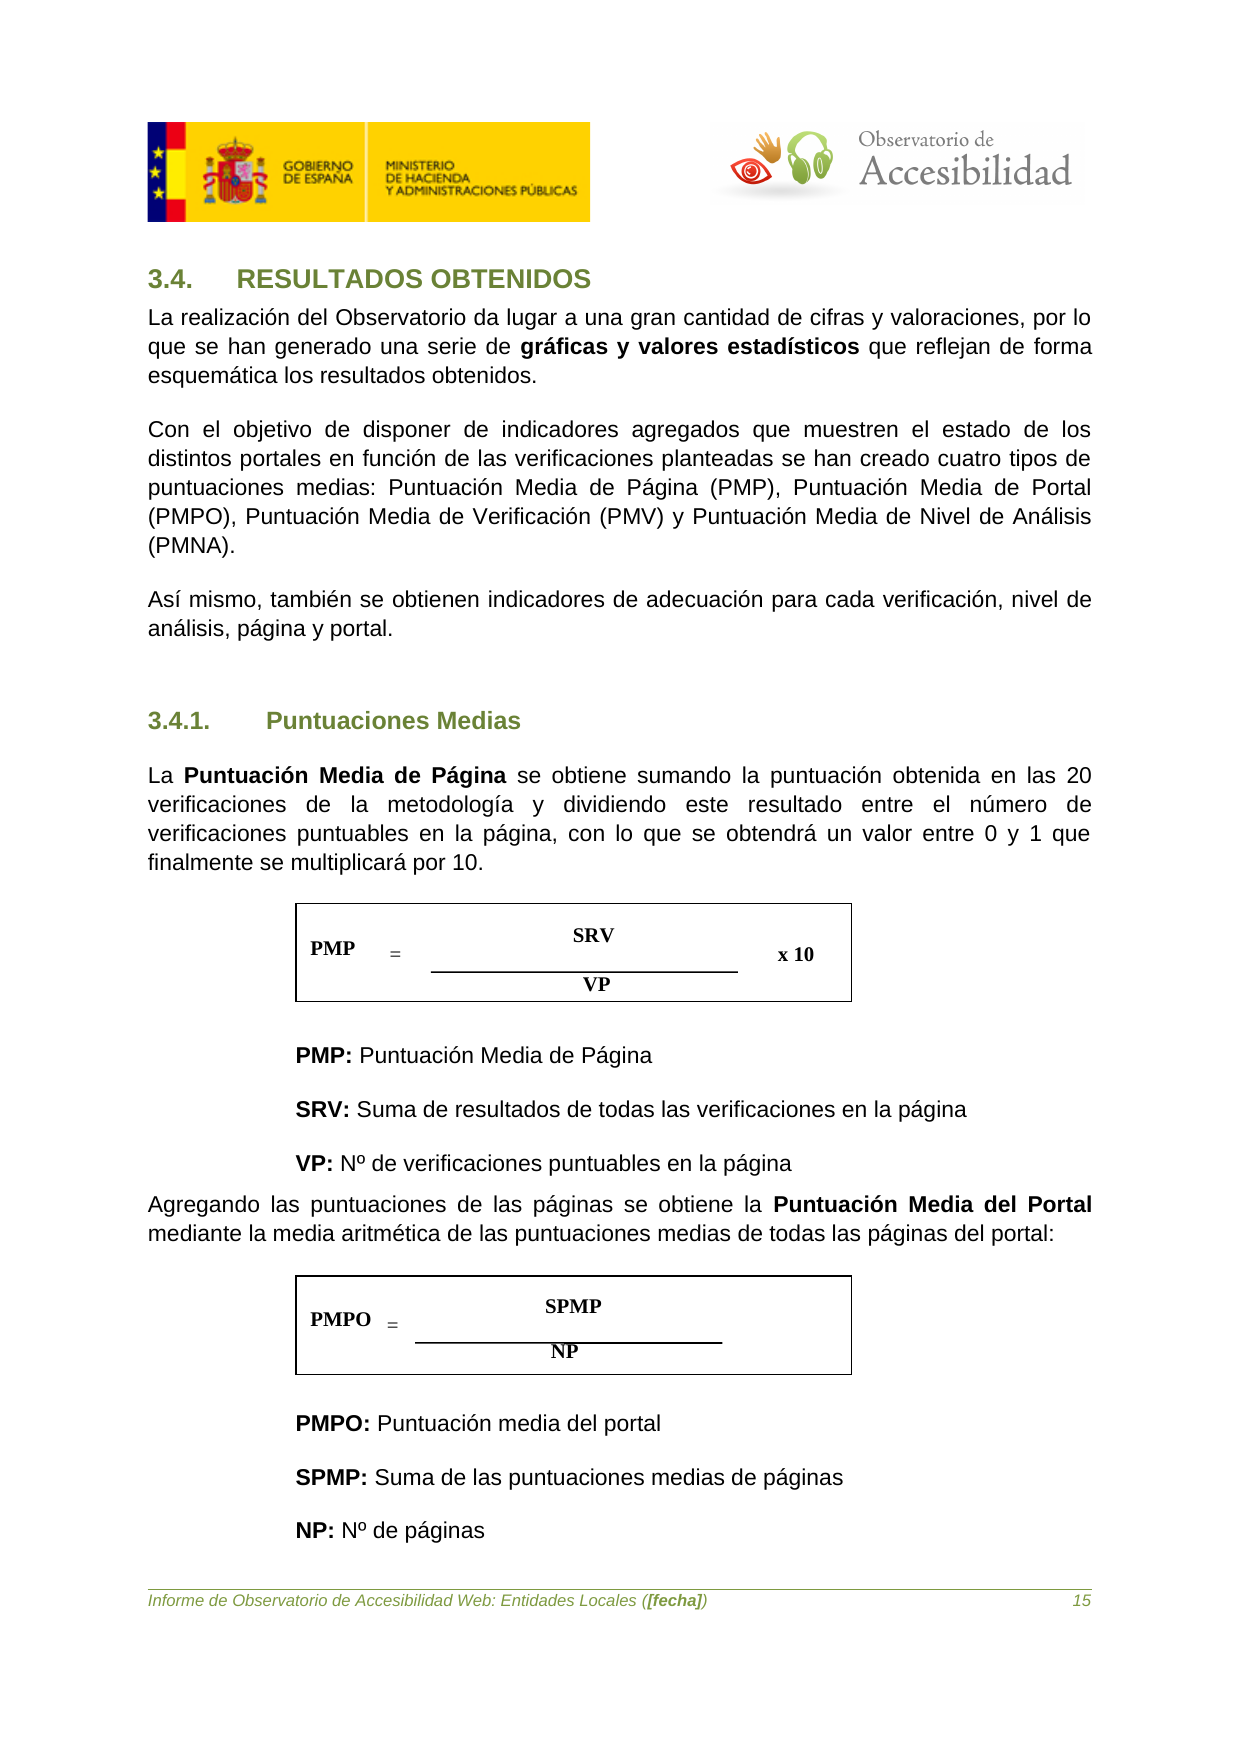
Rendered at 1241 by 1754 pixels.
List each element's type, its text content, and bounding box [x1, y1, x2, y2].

text La realización del Observatorio da lugar a una gran cantidad de cifras y valoraciones, por lo que se han generado una serie de gráficas y valores estadísticos que reflejan de forma esquemática los resultados obtenidos. [148, 304, 1092, 388]
text NP: Nº de páginas [295, 1517, 1092, 1544]
subtitle Resultados obtenidos [148, 263, 1092, 294]
text PMP: Puntuación Media de Página [295, 1042, 1092, 1068]
subtitle Puntuaciones Medias [148, 706, 1092, 735]
text Así mismo, también se obtienen indicadores de adecuación para cada verificación, nivel de análisis, página y portal. [148, 586, 1092, 641]
text Agregando las puntuaciones de las páginas se obtiene la Puntuación Media del Portal mediante la media aritmética de las puntuaciones medias de todas las páginas del portal: [148, 1191, 1092, 1247]
text VP: Nº de verificaciones puntuables en la página [295, 1150, 1092, 1176]
picture [147, 122, 591, 222]
text SPMP: Suma de las puntuaciones medias de páginas [295, 1463, 1092, 1490]
picture [710, 122, 1086, 205]
text La Puntuación Media de Página se obtiene sumando la puntuación obtenida en las 20 verificaciones de la metodología y dividiendo este resultado entre el número de verificaciones puntuables en la página, con lo que se obtendrá un valor entre 0 y 1 que finalmente se multiplicará por 10. [148, 762, 1092, 876]
text SRV: Suma de resultados de todas las verificaciones en la página [295, 1096, 1092, 1122]
text PMPO: Puntuación media del portal [295, 1409, 1092, 1436]
text Con el objetivo de disponer de indicadores agregados que muestren el estado de los distintos portales en función de las verificaciones planteadas se han creado cuatro tipos de puntuaciones medias: Puntuación Media de Página (PMP), Puntuación Media de Portal (PMPO), Puntuación Media de Verificación (PMV) y Puntuación Media de Nivel de Análisis (PMNA). [148, 416, 1092, 558]
